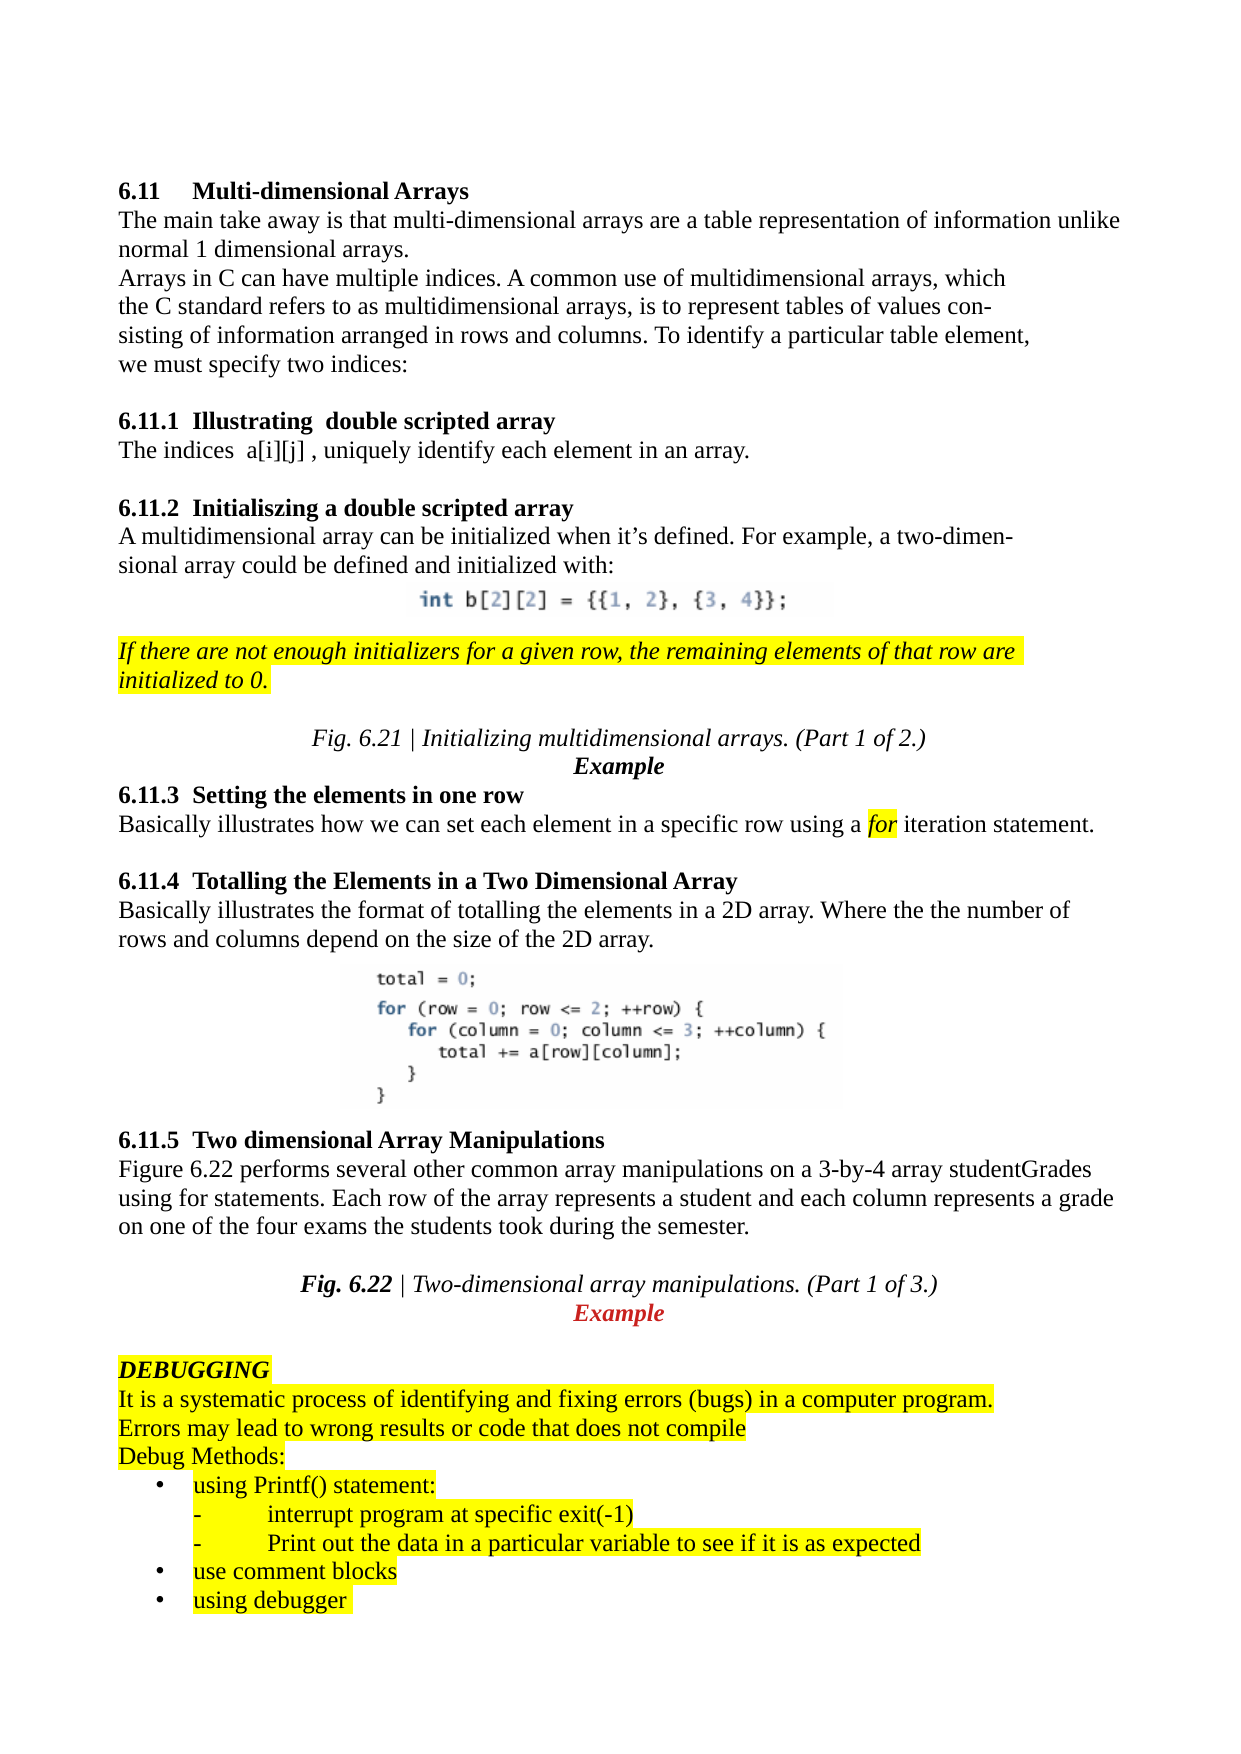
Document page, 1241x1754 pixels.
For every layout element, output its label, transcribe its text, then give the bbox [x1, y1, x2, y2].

text 6.11 Multi-dimensional Arrays [118, 176, 1122, 205]
text 6.11.1 Illustrating double scripted array [118, 406, 1122, 435]
text Fig. 6.21 | Initializing multidimensional arrays. (Part 1 of 2.) [118, 723, 1122, 751]
picture [406, 578, 835, 631]
text 6.11.3 Setting the elements in one row [118, 780, 1122, 809]
text DEBUGGING [118, 1355, 1122, 1384]
text 6.11.2 Initialiszing a double scripted array [118, 493, 1122, 521]
text Basically illustrates how we can set each element in a specific row using a for iteration statement. [118, 809, 1122, 838]
text Example [118, 751, 1122, 780]
text we must specify two indices: [118, 349, 1122, 378]
list using Printf() statement: [156, 1470, 1122, 1499]
text 6.11.5 Two dimensional Array Manipulations [118, 1125, 1122, 1154]
list using debugger [156, 1585, 1122, 1614]
text the C standard refers to as multidimensional arrays, is to represent tables of values con- [118, 291, 1122, 320]
text Example [118, 1298, 1122, 1326]
text Errors may lead to wrong results or code that does not compile [118, 1413, 1122, 1441]
text Basically illustrates the format of totalling the elements in a 2D array. Where the the number of rows and columns depend on the size of the 2D array. [118, 895, 1122, 953]
text sisting of information arranged in rows and columns. To identify a particular table element, [118, 320, 1122, 349]
text If there are not enough initializers for a given row, the remaining elements of that row are initialized to 0. [118, 636, 1122, 694]
text The indices a[i][j] , uniquely identify each element in an array. [118, 435, 1122, 464]
text Figure 6.22 performs several other common array manipulations on a 3-by-4 array studentGrades using for statements. Each row of the array represents a student and each column represents a grade on one of the four exams the students took during the semester. [118, 1154, 1122, 1240]
text The main take away is that multi-dimensional arrays are a table representation of information unlike normal 1 dimensional arrays. [118, 205, 1122, 263]
list - Print out the data in a particular variable to see if it is as expected [156, 1528, 1122, 1556]
text Arrays in C can have multiple indices. A common use of multidimensional arrays, which [118, 263, 1122, 291]
picture [340, 960, 844, 1109]
list use comment blocks [156, 1556, 1122, 1585]
text A multidimensional array can be initialized when it’s defined. For example, a two-dimen- [118, 521, 1122, 550]
text sional array could be defined and initialized with: [118, 550, 1122, 579]
text Fig. 6.22 | Two-dimensional array manipulations. (Part 1 of 3.) [118, 1269, 1122, 1298]
list - interrupt program at specific exit(-1) [156, 1499, 1122, 1528]
text 6.11.4 Totalling the Elements in a Two Dimensional Array [118, 866, 1122, 895]
text Debug Methods: [118, 1441, 1122, 1470]
text It is a systematic process of identifying and fixing errors (bugs) in a computer program. [118, 1384, 1122, 1413]
